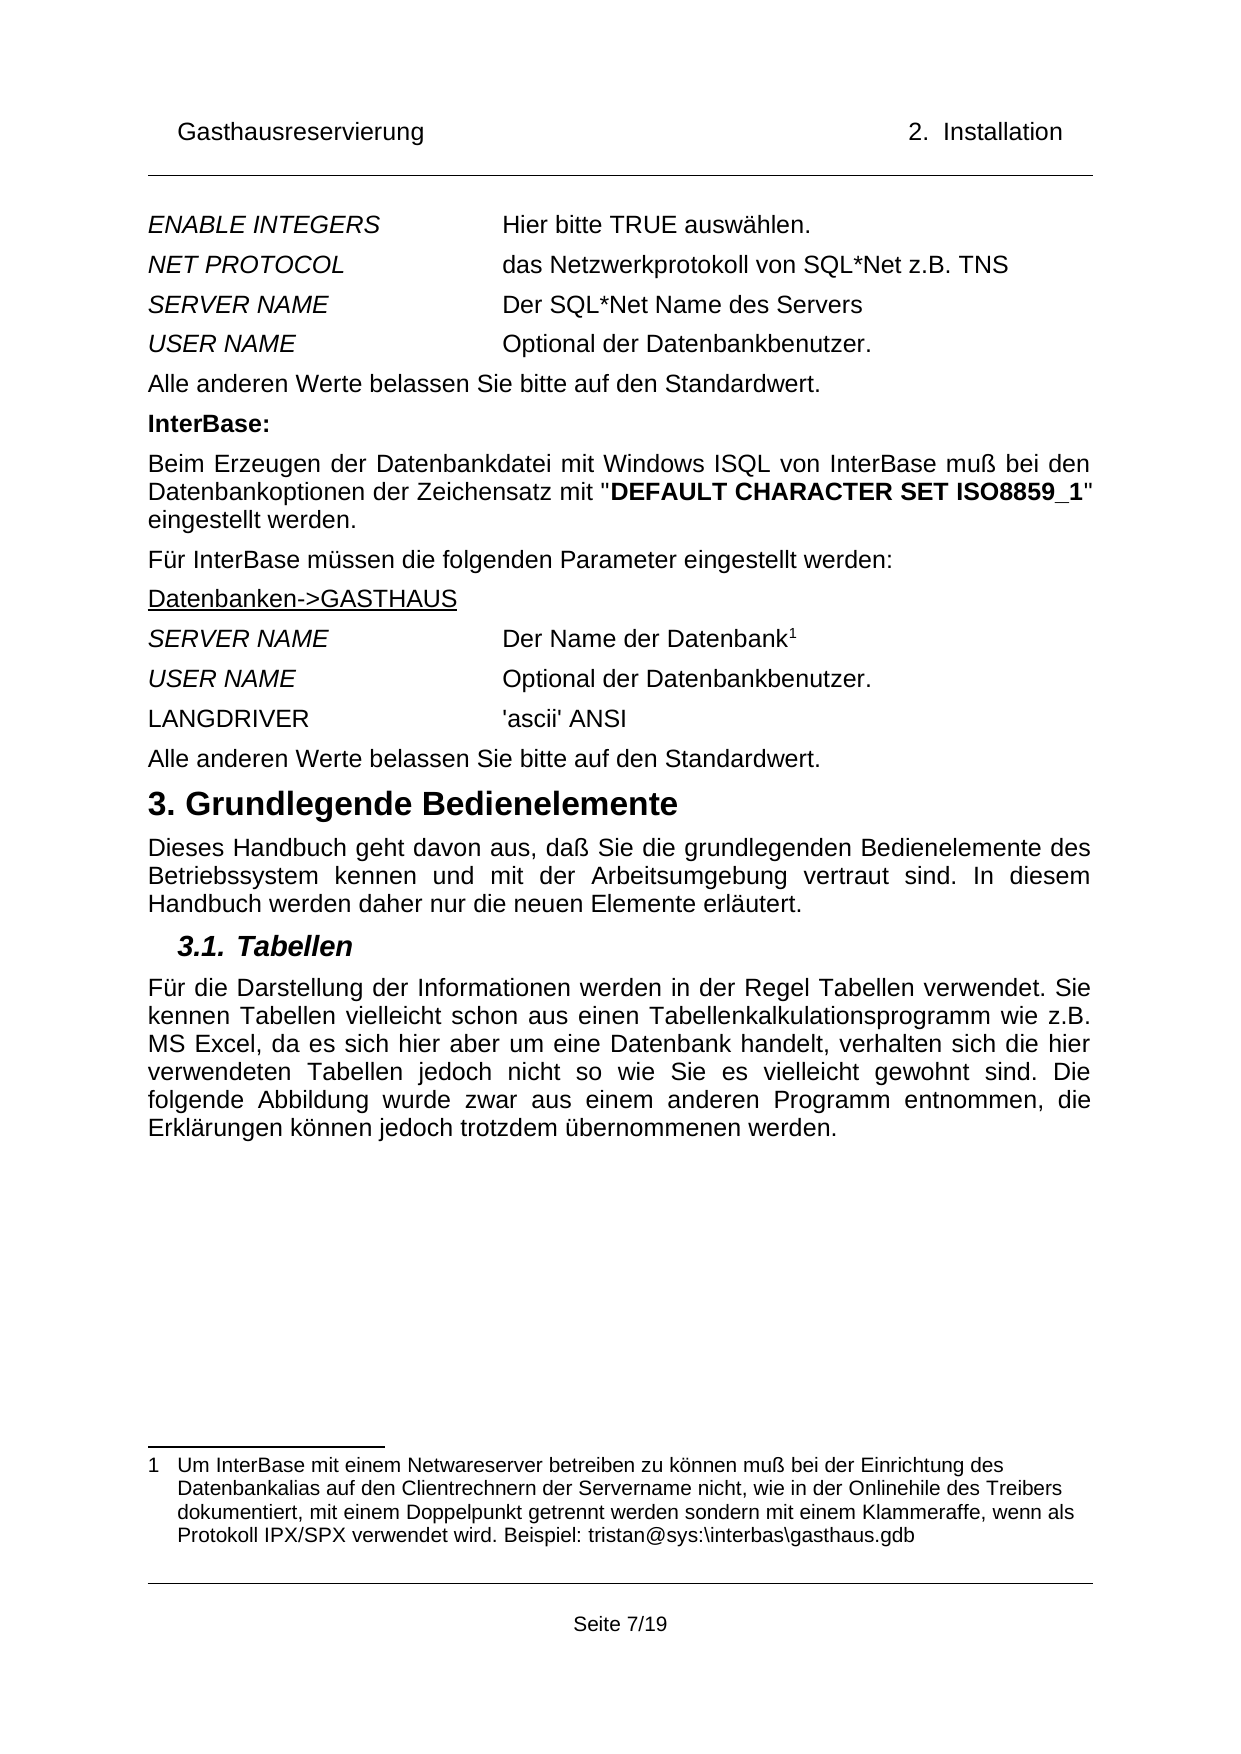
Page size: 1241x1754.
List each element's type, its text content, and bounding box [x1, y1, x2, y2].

text ENABLE INTEGERS Hier bitte TRUE auswählen. [148, 211, 1093, 239]
text Um InterBase mit einem Netwareserver betreiben zu können muß bei der Einrichtung des Datenbankalias auf den Clientrechnern der Servername nicht, wie in der Onlinehile des Treibers dokumentiert, mit einem Doppelpunkt getrennt werden sondern mit einem Klammeraffe, wenn als Protokoll IPX/SPX verwendet wird. Beispiel: tristan@sys:\interbas\gasthaus.gdb [148, 1453, 1093, 1547]
text SERVER NAME Der Name der Datenbank [148, 625, 1093, 653]
text Dieses Handbuch geht davon aus, daß Sie die grundlegenden Bedienelemente des Betriebssystem kennen und mit der Arbeitsumgebung vertraut sind. In diesem Handbuch werden daher nur die neuen Elemente erläutert. [148, 834, 1093, 918]
text USER NAME Optional der Datenbankbenutzer. [148, 665, 1093, 693]
text Für die Darstellung der Informationen werden in der Regel Tabellen verwendet. Sie kennen Tabellen vielleicht schon aus einen Tabellenkalkulationsprogramm wie z.B. MS Excel, da es sich hier aber um eine Datenbank handelt, verhalten sich die hier verwendeten Tabellen jedoch nicht so wie Sie es vielleicht gewohnt sind. Die folgende Abbildung wurde zwar aus einem anderen Programm entnommen, die Erklärungen können jedoch trotzdem übernommenen werden. [148, 974, 1093, 1142]
text Alle anderen Werte belassen Sie bitte auf den Standardwert. [148, 370, 1093, 398]
text Alle anderen Werte belassen Sie bitte auf den Standardwert. [148, 744, 1093, 773]
text NET PROTOCOL das Netzwerkprotokoll von SQL*Net z.B. TNS [148, 251, 1093, 279]
text USER NAME Optional der Datenbankbenutzer. [148, 330, 1093, 358]
text LANGDRIVER 'ascii' ANSI [148, 705, 1093, 733]
subtitle Tabellen [177, 929, 1093, 962]
subtitle Grundlegende Bedienelemente [148, 784, 1093, 822]
text InterBase: [148, 410, 1093, 438]
text Beim Erzeugen der Datenbankdatei mit Windows ISQL von InterBase muß bei den Datenbankoptionen der Zeichensatz mit "DEFAULT CHARACTER SET ISO8859_1" eingestellt werden. [148, 450, 1093, 534]
text Für InterBase müssen die folgenden Parameter eingestellt werden: [148, 546, 1093, 574]
text SERVER NAME Der SQL*Net Name des Servers [148, 291, 1093, 319]
text Datenbanken->GASTHAUS [148, 585, 1093, 613]
